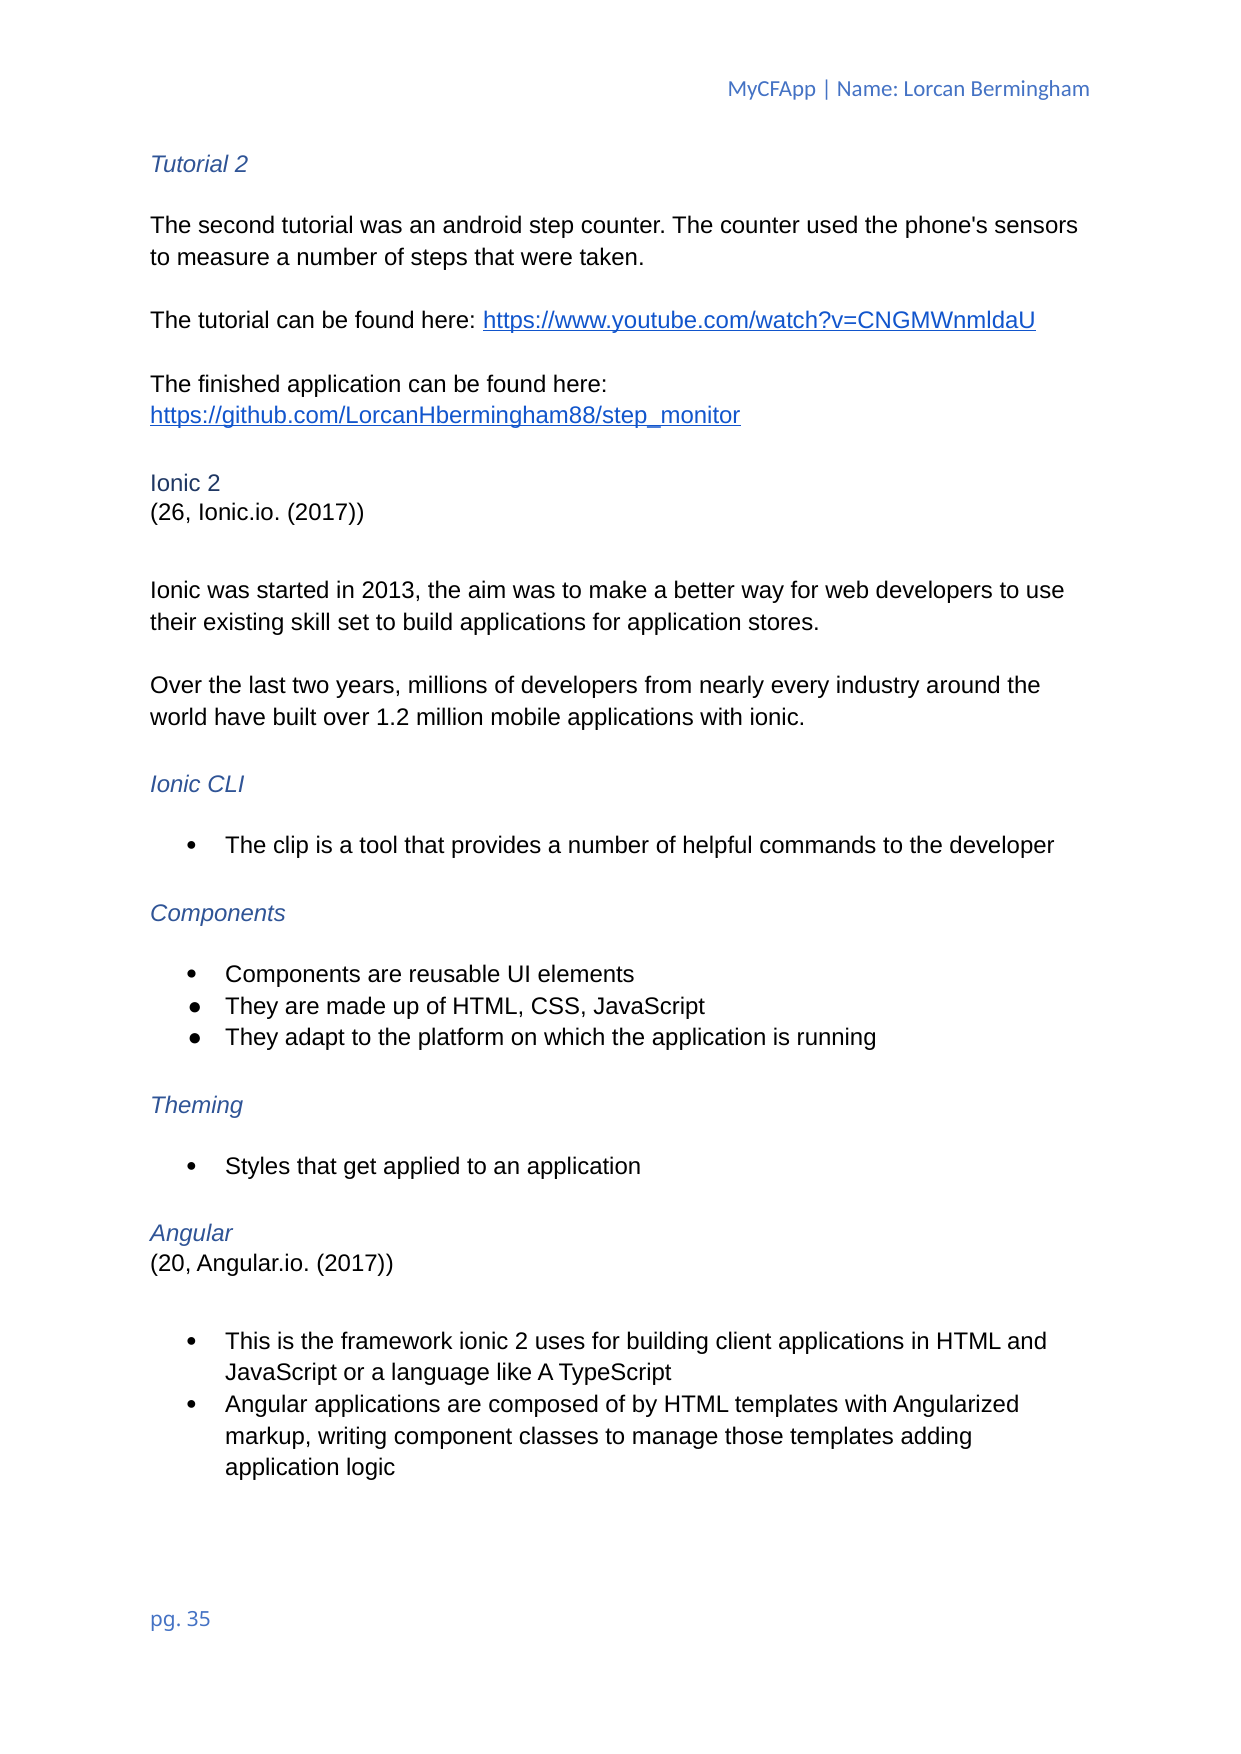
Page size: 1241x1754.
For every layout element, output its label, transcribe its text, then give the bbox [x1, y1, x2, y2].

subtitle Angular [150, 1219, 1090, 1247]
subtitle Ionic CLI [150, 770, 1090, 798]
text The finished application can be found here: https://github.com/LorcanHbermingham88/step_monitor [150, 369, 1090, 429]
subtitle Components [150, 899, 1090, 926]
list Angular applications are composed of by HTML templates with Angularized markup, writing component classes to manage those templates adding application logic [187, 1390, 1090, 1481]
text The second tutorial was an android step counter. The counter used the phone's sensors to measure a number of steps that were taken. [150, 211, 1090, 270]
text Over the last two years, millions of developers from nearly every industry around the world have built over 1.2 million mobile applications with ionic. [150, 671, 1090, 730]
text (20, Angular.io. (2017)) [150, 1249, 1090, 1276]
text (26, Ionic.io. (2017)) [150, 498, 1090, 526]
text Ionic was started in 2013, the aim was to make a better way for web developers to use their existing skill set to build applications for application stores. [150, 576, 1090, 635]
subtitle Theming [150, 1091, 1090, 1118]
subtitle Tutorial 2 [150, 150, 1090, 178]
list They adapt to the platform on which the application is running [187, 1023, 1090, 1051]
list Styles that get applied to an application [187, 1152, 1090, 1179]
list The clip is a tool that provides a number of helpful commands to the developer [187, 831, 1090, 859]
list They are made up of HTML, CSS, JavaScript [187, 992, 1090, 1019]
text The tutorial can be found here: https://www.youtube.com/watch?v=CNGMWnmldaU [150, 306, 1090, 334]
subtitle Ionic 2 [150, 469, 1090, 496]
list This is the framework ionic 2 uses for building client applications in HTML and JavaScript or a language like A TypeScript [187, 1327, 1090, 1386]
list Components are reusable UI elements [187, 960, 1090, 987]
